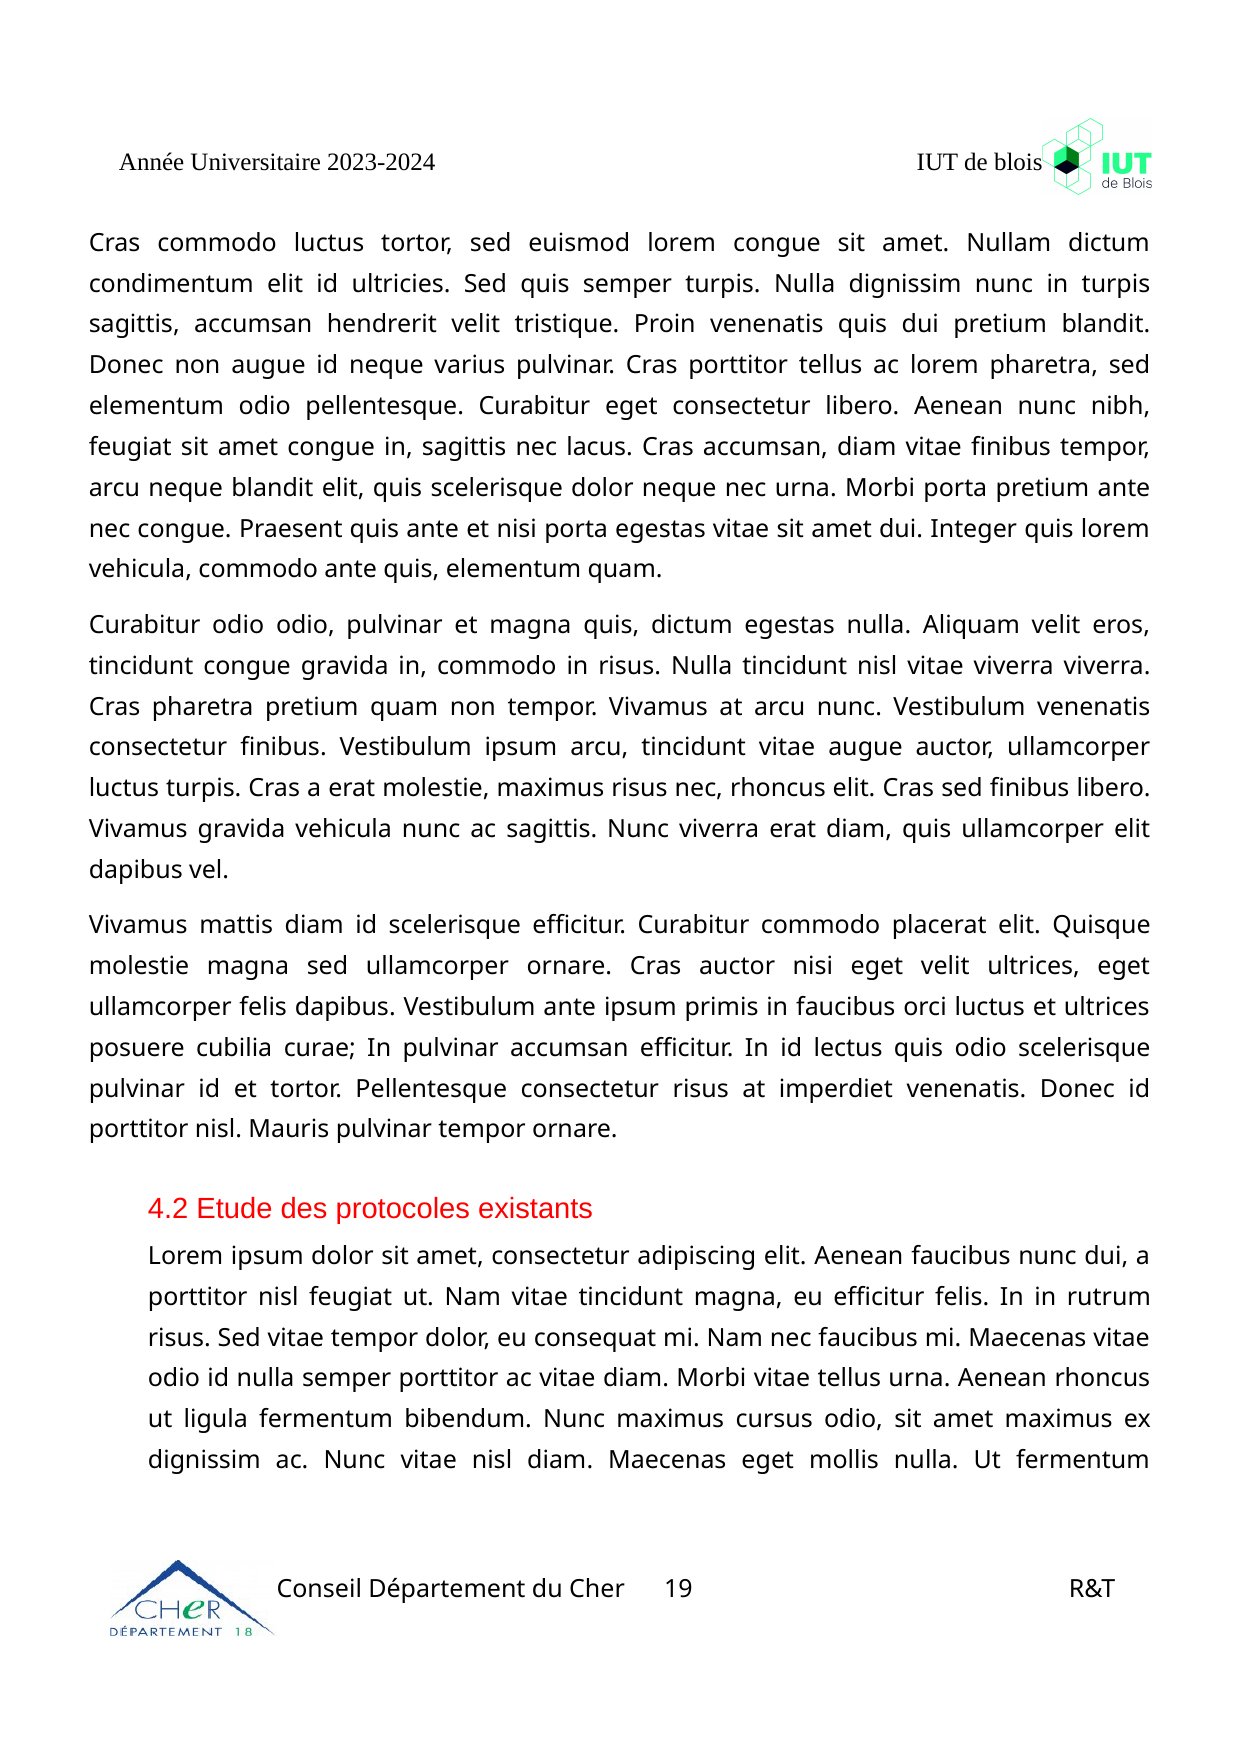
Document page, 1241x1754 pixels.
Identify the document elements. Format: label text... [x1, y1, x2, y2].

text Vivamus mattis diam id scelerisque efficitur. Curabitur commodo placerat elit. Quisque molestie magna sed ullamcorper ornare. Cras auctor nisi eget velit ultrices, eget ullamcorper felis dapibus. Vestibulum ante ipsum primis in faucibus orci luctus et ultrices posuere cubilia curae; In pulvinar accumsan efficitur. In id lectus quis odio scelerisque pulvinar id et tortor. Pellentesque consectetur risus at imperdiet venenatis. Donec id porttitor nisl. Mauris pulvinar tempor ornare. [88, 907, 1152, 1145]
text Curabitur odio odio, pulvinar et magna quis, dictum egestas nulla. Aliquam velit eros, tincidunt congue gravida in, commodo in risus. Nulla tincidunt nisl vitae viverra viverra. Cras pharetra pretium quam non tempor. Vivamus at arcu nunc. Vestibulum venenatis consectetur finibus. Vestibulum ipsum arcu, tincidunt vitae augue auctor, ullamcorper luctus turpis. Cras a erat molestie, maximus risus nec, rhoncus elit. Cras sed finibus libero. Vivamus gravida vehicula nunc ac sagittis. Nunc viverra erat diam, quis ullamcorper elit dapibus vel. [88, 607, 1152, 886]
subtitle Etude des protocoles existants [148, 1192, 1152, 1225]
text Cras commodo luctus tortor, sed euismod lorem congue sit amet. Nullam dictum condimentum elit id ultricies. Sed quis semper turpis. Nulla dignissim nunc in turpis sagittis, accumsan hendrerit velit tristique. Proin venenatis quis dui pretium blandit. Donec non augue id neque varius pulvinar. Cras porttitor tellus ac lorem pharetra, sed elementum odio pellentesque. Curabitur eget consectetur libero. Aenean nunc nibh, feugiat sit amet congue in, sagittis nec lacus. Cras accumsan, diam vitae finibus tempor, arcu neque blandit elit, quis scelerisque dolor neque nec urna. Morbi porta pretium ante nec congue. Praesent quis ante et nisi porta egestas vitae sit amet dui. Integer quis lorem vehicula, commodo ante quis, elementum quam. [88, 224, 1152, 585]
text Lorem ipsum dolor sit amet, consectetur adipiscing elit. Aenean faucibus nunc dui, a porttitor nisl feugiat ut. Nam vitae tincidunt magna, eu efficitur felis. In in rutrum risus. Sed vitae tempor dolor, eu consequat mi. Nam nec faucibus mi. Maecenas vitae odio id nulla semper porttitor ac vitae diam. Morbi vitae tellus urna. Aenean rhoncus ut ligula fermentum bibendum. Nunc maximus cursus odio, sit amet maximus ex dignissim ac. Nunc vitae nisl diam. Maecenas eget mollis nulla. Ut fermentum [148, 1238, 1152, 1476]
picture [110, 1560, 277, 1636]
picture [1042, 118, 1152, 195]
